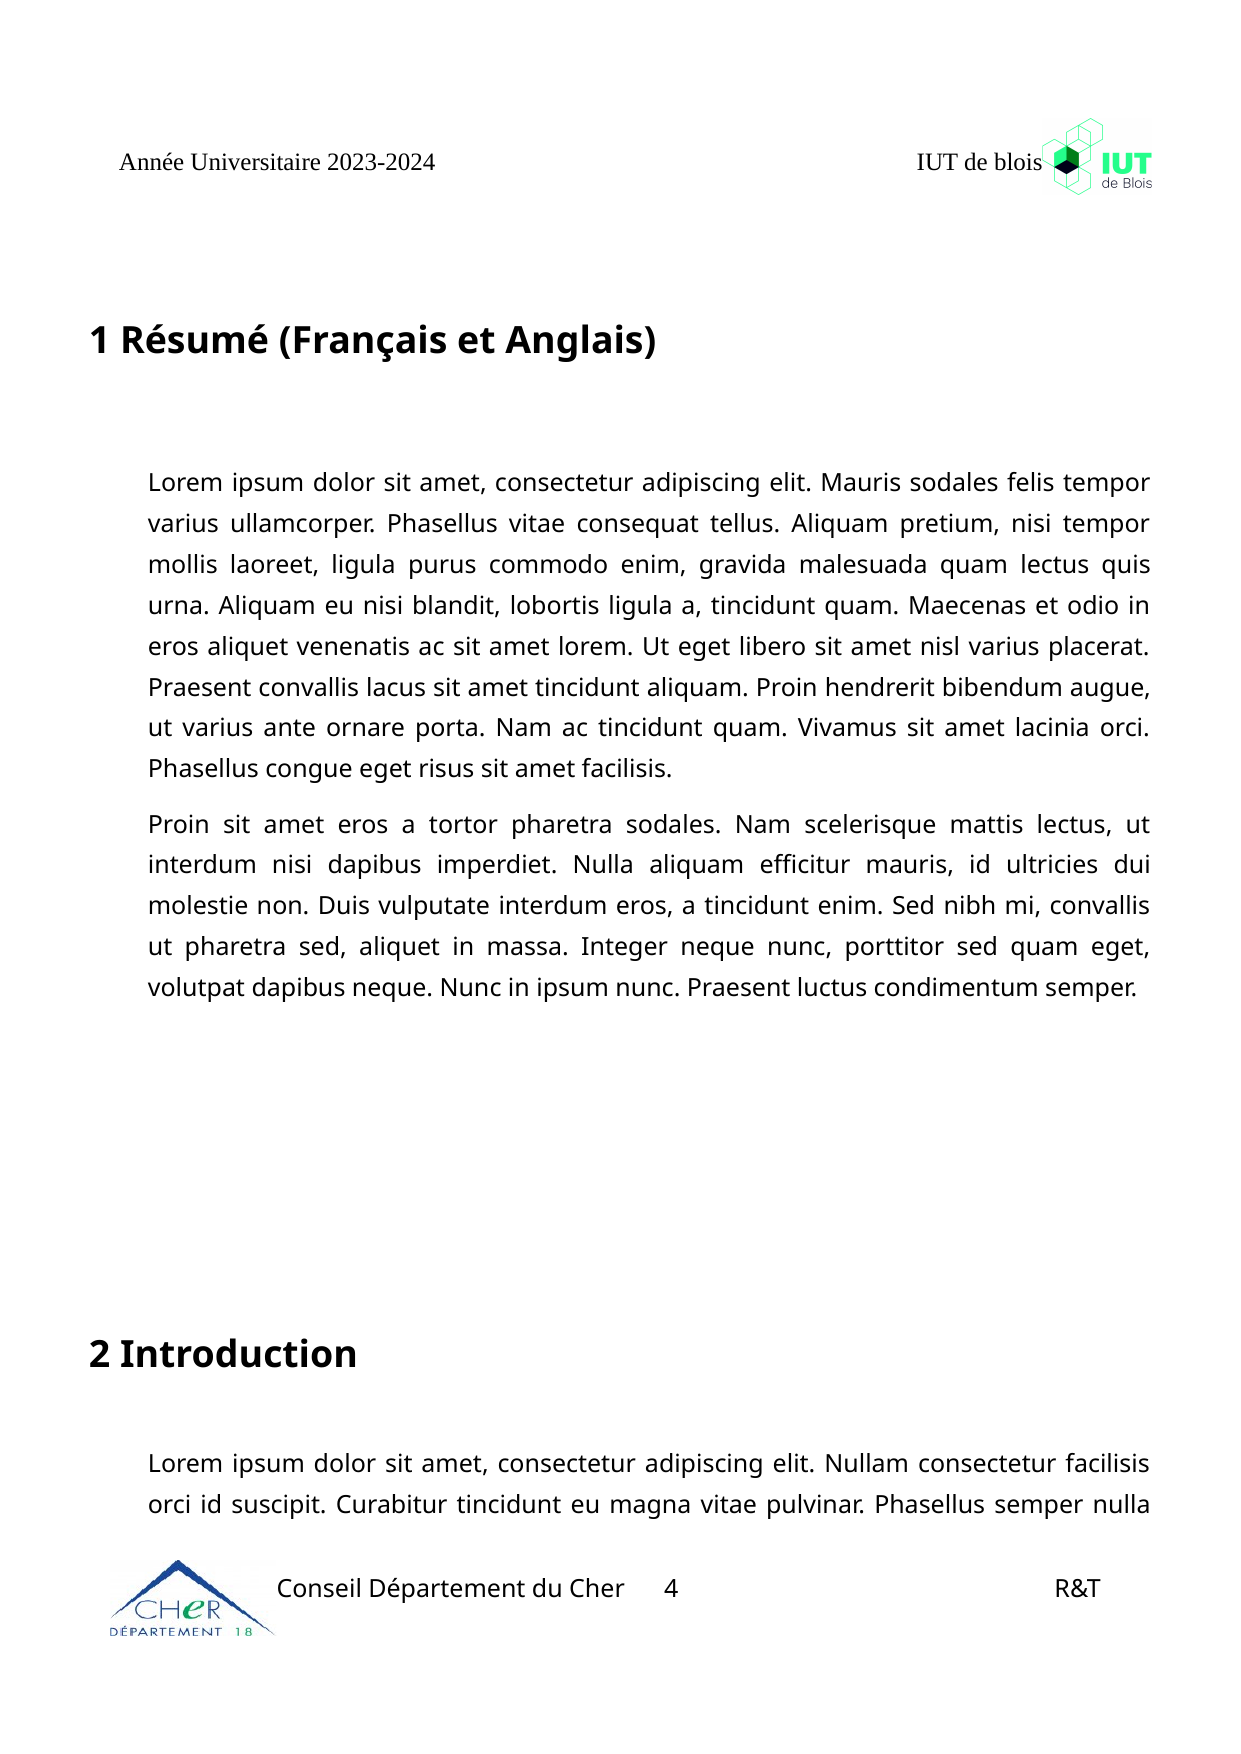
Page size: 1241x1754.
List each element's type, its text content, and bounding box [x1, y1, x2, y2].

title Résumé (Français et Anglais) [88, 313, 1093, 364]
title Introduction [88, 1327, 1093, 1378]
picture [110, 1560, 277, 1636]
picture [1042, 118, 1152, 195]
text Proin sit amet eros a tortor pharetra sodales. Nam scelerisque mattis lectus, ut interdum nisi dapibus imperdiet. Nulla aliquam efficitur mauris, id ultricies dui molestie non. Duis vulputate interdum eros, a tincidunt enim. Sed nibh mi, convallis ut pharetra sed, aliquet in massa. Integer neque nunc, porttitor sed quam eget, volutpat dapibus neque. Nunc in ipsum nunc. Praesent luctus condimentum semper. [148, 806, 1152, 1004]
text Lorem ipsum dolor sit amet, consectetur adipiscing elit. Mauris sodales felis tempor varius ullamcorper. Phasellus vitae consequat tellus. Aliquam pretium, nisi tempor mollis laoreet, ligula purus commodo enim, gravida malesuada quam lectus quis urna. Aliquam eu nisi blandit, lobortis ligula a, tincidunt quam. Maecenas et odio in eros aliquet venenatis ac sit amet lorem. Ut eget libero sit amet nisl varius placerat. Praesent convallis lacus sit amet tincidunt aliquam. Proin hendrerit bibendum augue, ut varius ante ornare porta. Nam ac tincidunt quam. Vivamus sit amet lacinia orci. Phasellus congue eget risus sit amet facilisis. [148, 465, 1152, 785]
text Lorem ipsum dolor sit amet, consectetur adipiscing elit. Nullam consectetur facilisis orci id suscipit. Curabitur tincidunt eu magna vitae pulvinar. Phasellus semper nulla [148, 1446, 1152, 1521]
